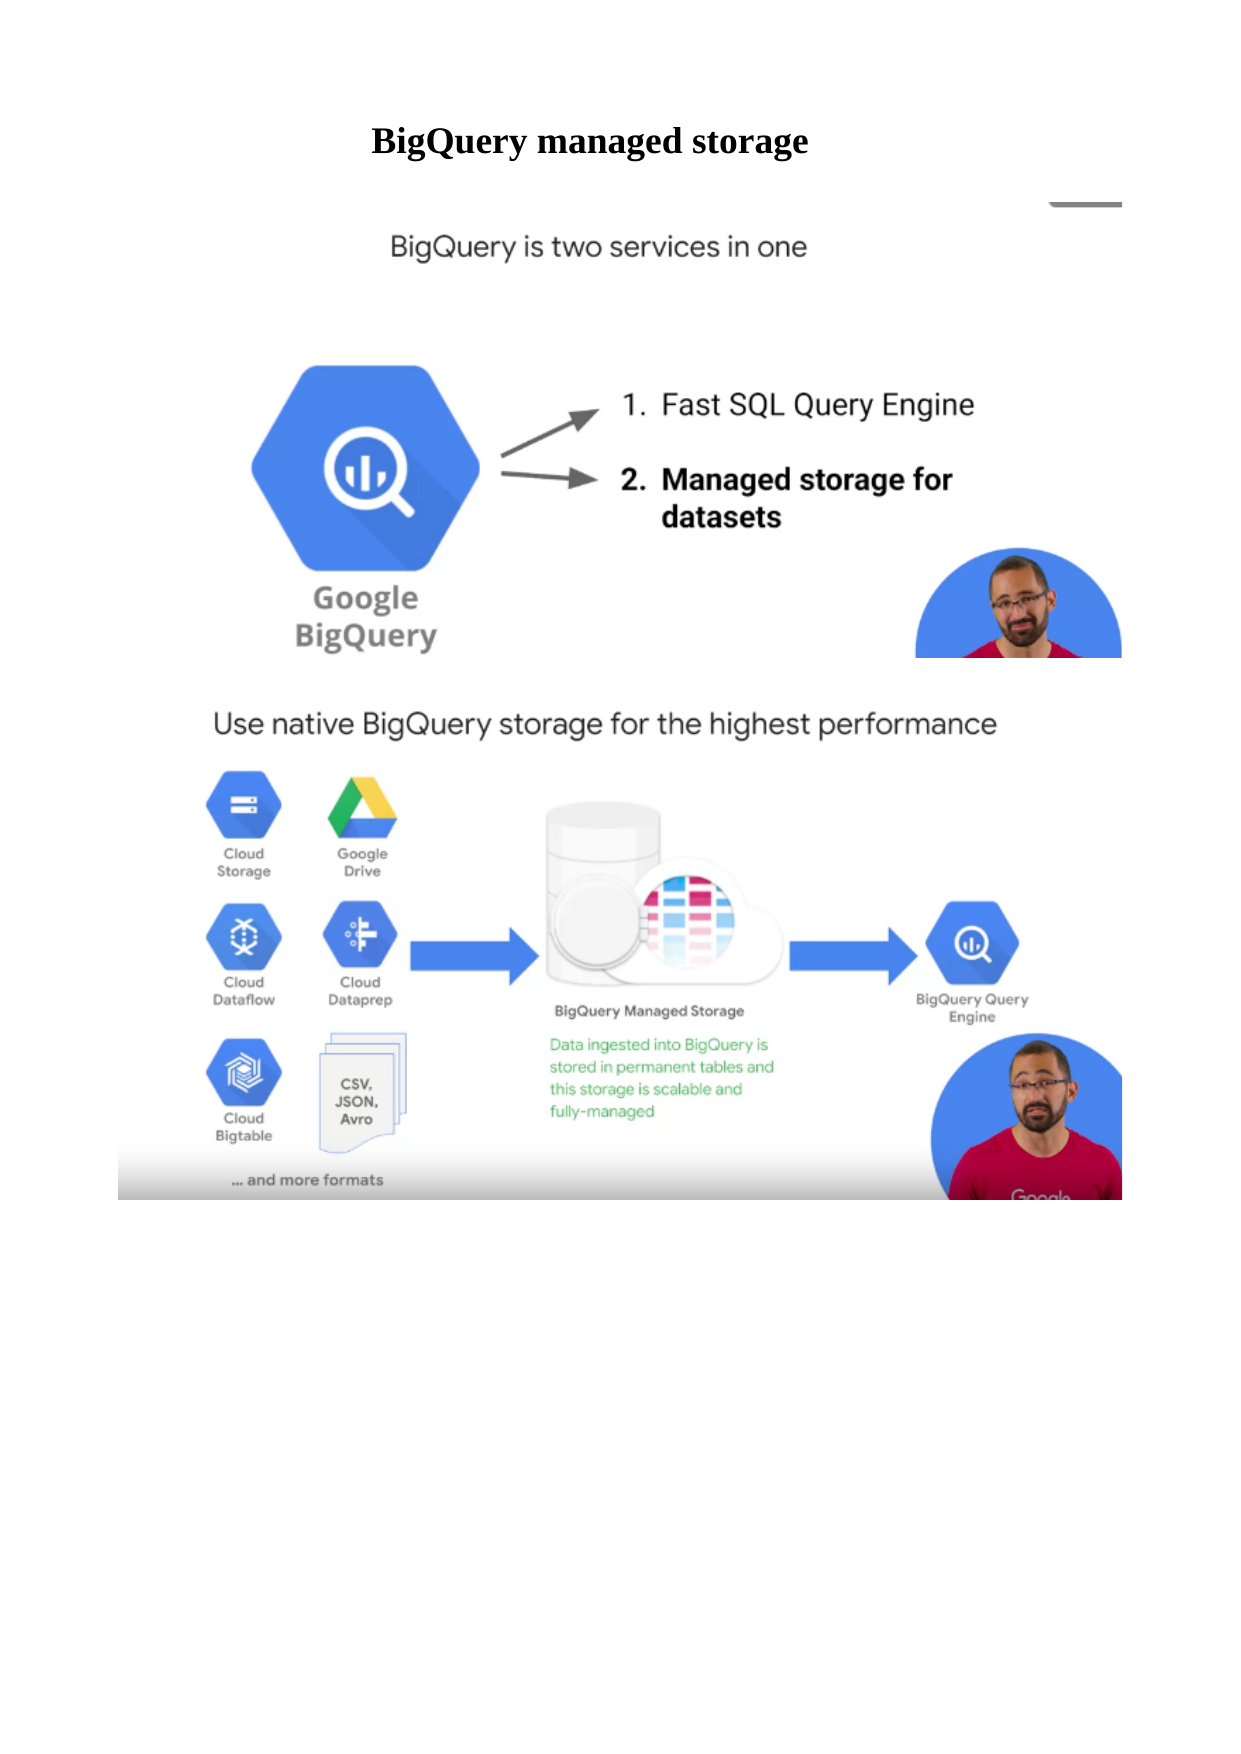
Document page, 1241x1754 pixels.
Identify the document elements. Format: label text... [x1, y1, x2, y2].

subtitle BigQuery managed storage [118, 118, 1122, 161]
picture [118, 686, 1123, 1200]
picture [118, 202, 1123, 658]
